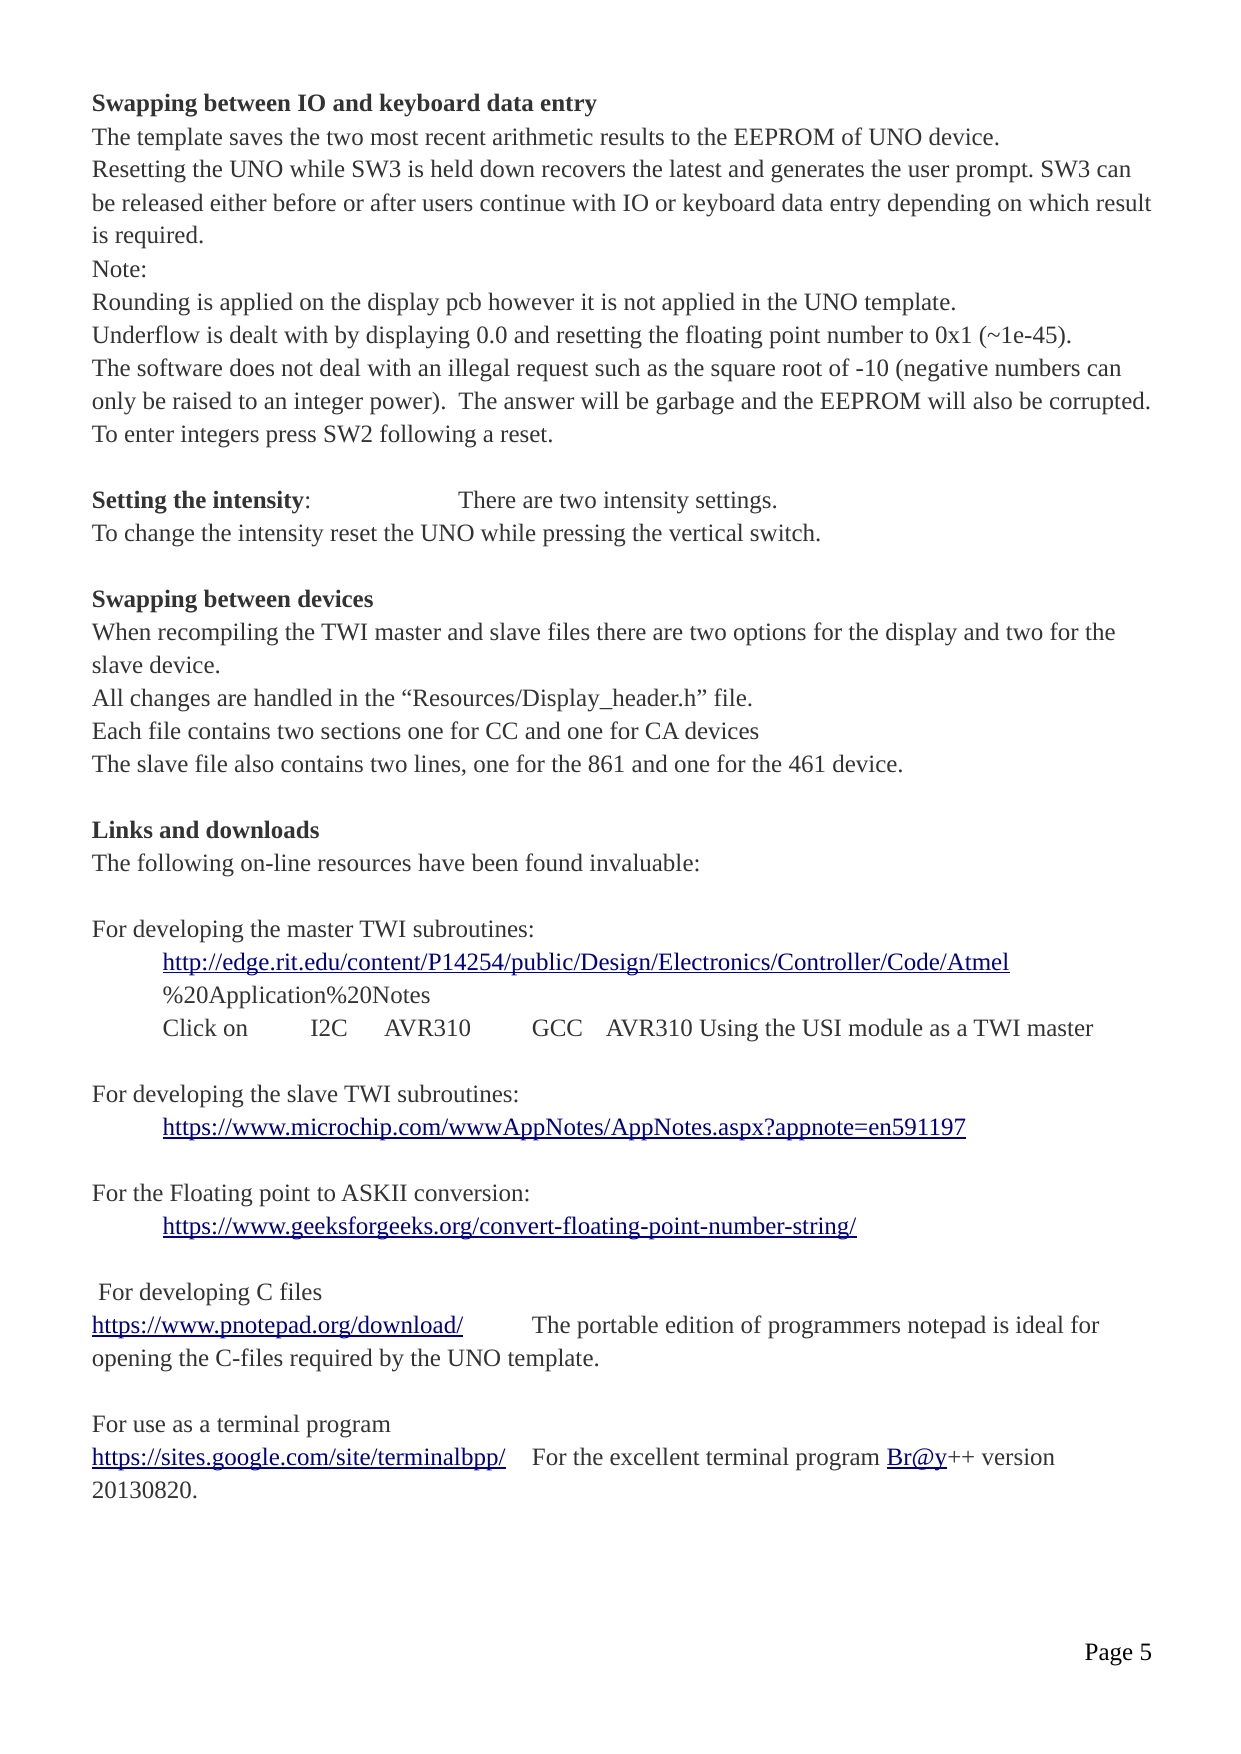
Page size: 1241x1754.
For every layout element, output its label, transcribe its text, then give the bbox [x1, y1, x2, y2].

text Rounding is applied on the display pcb however it is not applied in the UNO template. [90, 287, 1152, 315]
text When recompiling the TWI master and slave files there are two options for the display and two for the slave device. [90, 617, 1152, 679]
text The slave file also contains two lines, one for the 861 and one for the 461 device. [90, 749, 1152, 778]
text https://sites.google.com/site/terminalbpp/ For the excellent terminal program Br@y++ version 20130820. [90, 1442, 1152, 1504]
text https://www.geeksforgeeks.org/convert-floating-point-number-string/ [90, 1211, 1152, 1240]
text Note: [90, 254, 1152, 282]
text Each file contains two sections one for CC and one for CA devices [90, 716, 1152, 745]
text All changes are handled in the “Resources/Display_header.h” file. [90, 683, 1152, 712]
text https://www.pnotepad.org/download/ The portable edition of programmers notepad is ideal for opening the C-files required by the UNO template. [90, 1310, 1152, 1372]
text For developing the master TWI subroutines: [90, 914, 1152, 943]
text For use as a terminal program [90, 1409, 1152, 1438]
text Resetting the UNO while SW3 is held down recovers the latest and generates the user prompt. SW3 can be released either before or after users continue with IO or keyboard data entry depending on which result is required. [90, 154, 1152, 249]
text For developing the slave TWI subroutines: [90, 1079, 1152, 1108]
text Click on I2C AVR310 GCC AVR310 Using the USI module as a TWI master [90, 1013, 1152, 1042]
text https://www.microchip.com/wwwAppNotes/AppNotes.aspx?appnote=en591197 [90, 1112, 1152, 1141]
text For the Floating point to ASKII conversion: [90, 1178, 1152, 1207]
text For developing C files [90, 1277, 1152, 1306]
text The software does not deal with an illegal request such as the square root of -10 (negative numbers can only be raised to an integer power). The answer will be garbage and the EEPROM will also be corrupted. [90, 353, 1152, 414]
text Swapping between devices [90, 584, 1152, 613]
text To change the intensity reset the UNO while pressing the vertical switch. [90, 518, 1152, 547]
text The following on-line resources have been found invaluable: [90, 848, 1152, 877]
text http://edge.rit.edu/content/P14254/public/Design/Electronics/Controller/Code/Atmel %20Application%20Notes [90, 947, 1152, 1009]
text To enter integers press SW2 following a reset. [90, 419, 1152, 447]
text Links and downloads [90, 815, 1152, 844]
text Swapping between IO and keyboard data entry [88, 88, 1152, 117]
text Underflow is dealt with by displaying 0.0 and resetting the floating point number to 0x1 (~1e-45). [90, 320, 1152, 348]
text Setting the intensity: There are two intensity settings. [90, 485, 1152, 513]
text The template saves the two most recent arithmetic results to the EEPROM of UNO device. [90, 122, 1152, 150]
